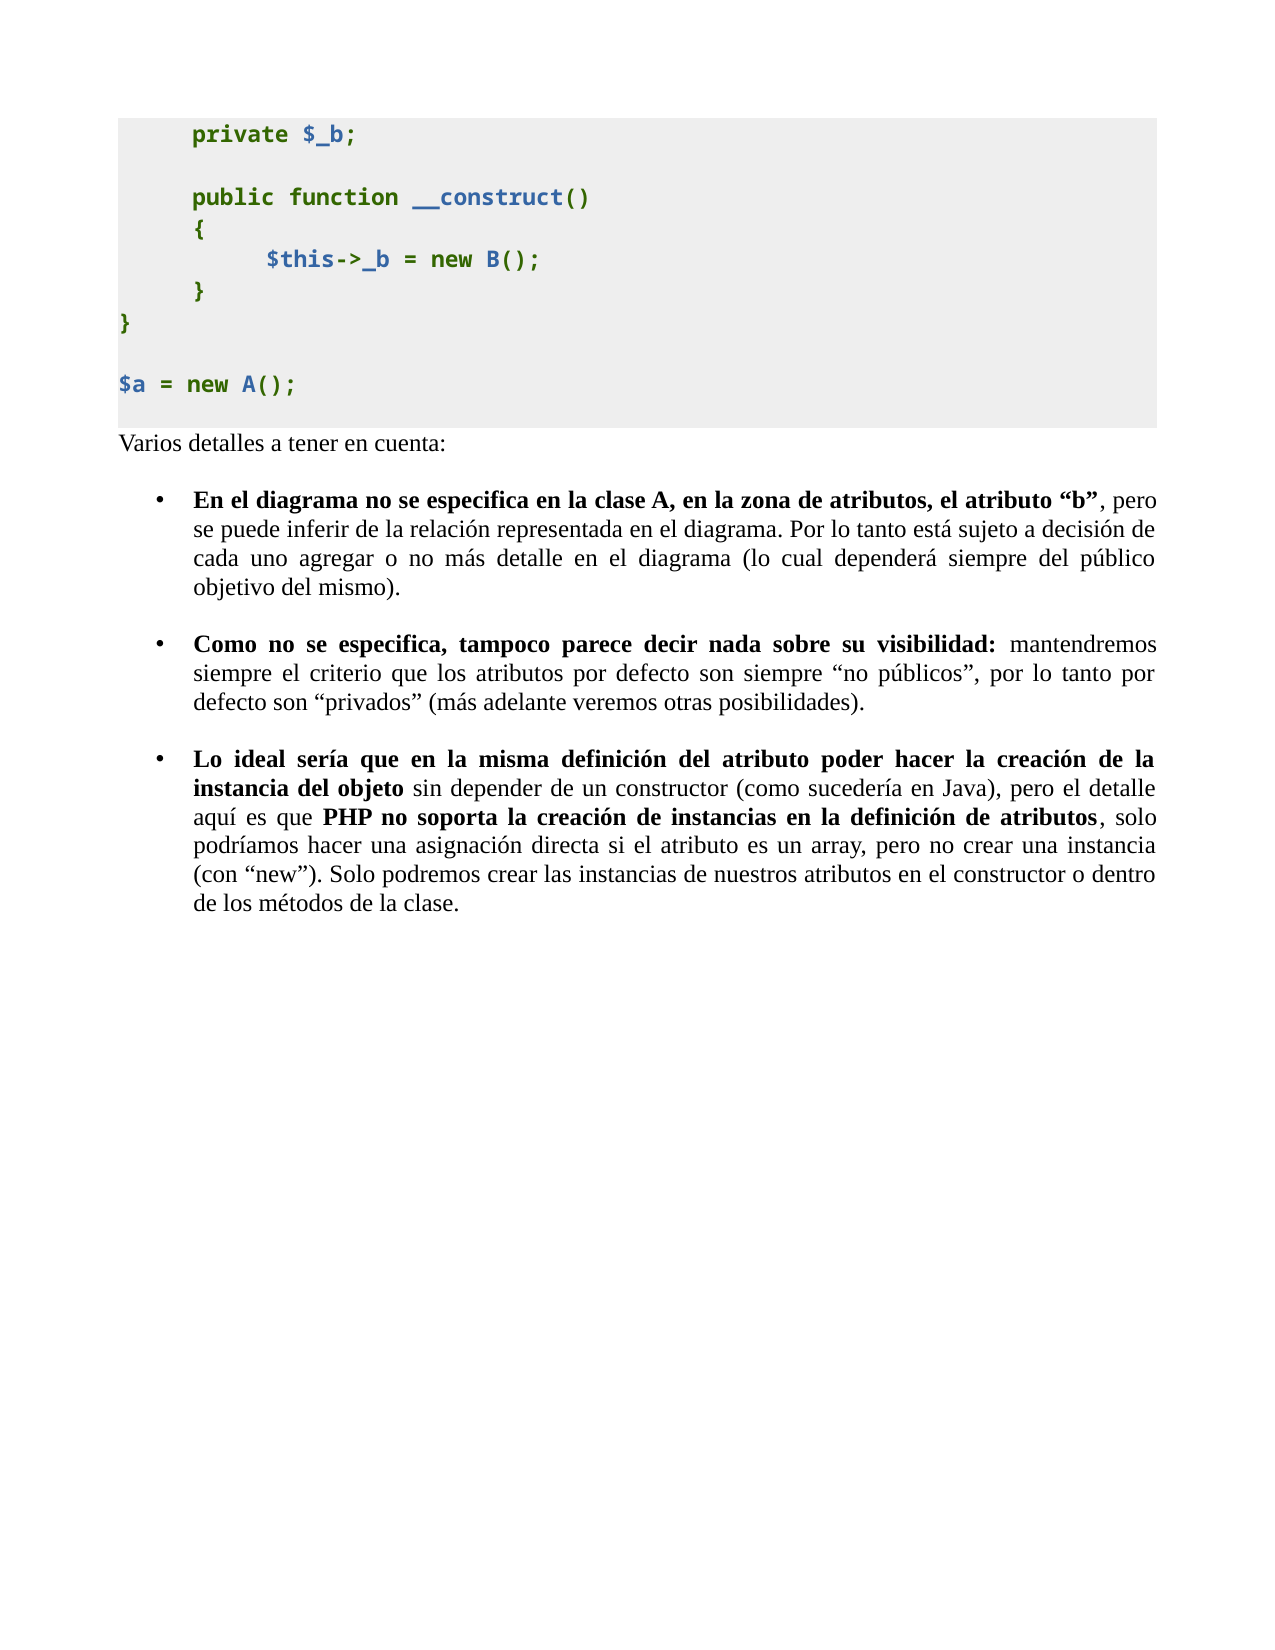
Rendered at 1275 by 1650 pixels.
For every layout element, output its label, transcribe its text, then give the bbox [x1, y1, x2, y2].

list Como no se especifica, tampoco parece decir nada sobre su visibilidad: mantendremos siempre el criterio que los atributos por defecto son siempre “no públicos”, por lo tanto por defecto son “privados” (más adelante veremos otras posibilidades). [156, 629, 1157, 716]
text private $_b; [118, 118, 1157, 149]
list En el diagrama no se especifica en la clase A, en la zona de atributos, el atributo “b”, pero se puede inferir de la relación representada en el diagrama. Por lo tanto está sujeto a decisión de cada uno agregar o no más detalle en el diagrama (lo cual dependerá siempre del público objetivo del mismo). [156, 486, 1157, 601]
text public function __construct() [118, 181, 1157, 212]
text { [118, 212, 1157, 243]
text Varios detalles a tener en cuenta: [118, 428, 1157, 457]
text $a = new A(); [118, 368, 1157, 399]
text } [118, 274, 1157, 306]
text } [118, 306, 1157, 337]
text $this->_b = new B(); [118, 243, 1157, 274]
list Lo ideal sería que en la misma definición del atributo poder hacer la creación de la instancia del objeto sin depender de un constructor (como sucedería en Java), pero el detalle aquí es que PHP no soporta la creación de instancias en la definición de atributos, solo podríamos hacer una asignación directa si el atributo es un array, pero no crear una instancia (con “new”). Solo podremos crear las instancias de nuestros atributos en el constructor o dentro de los métodos de la clase. [156, 744, 1157, 917]
